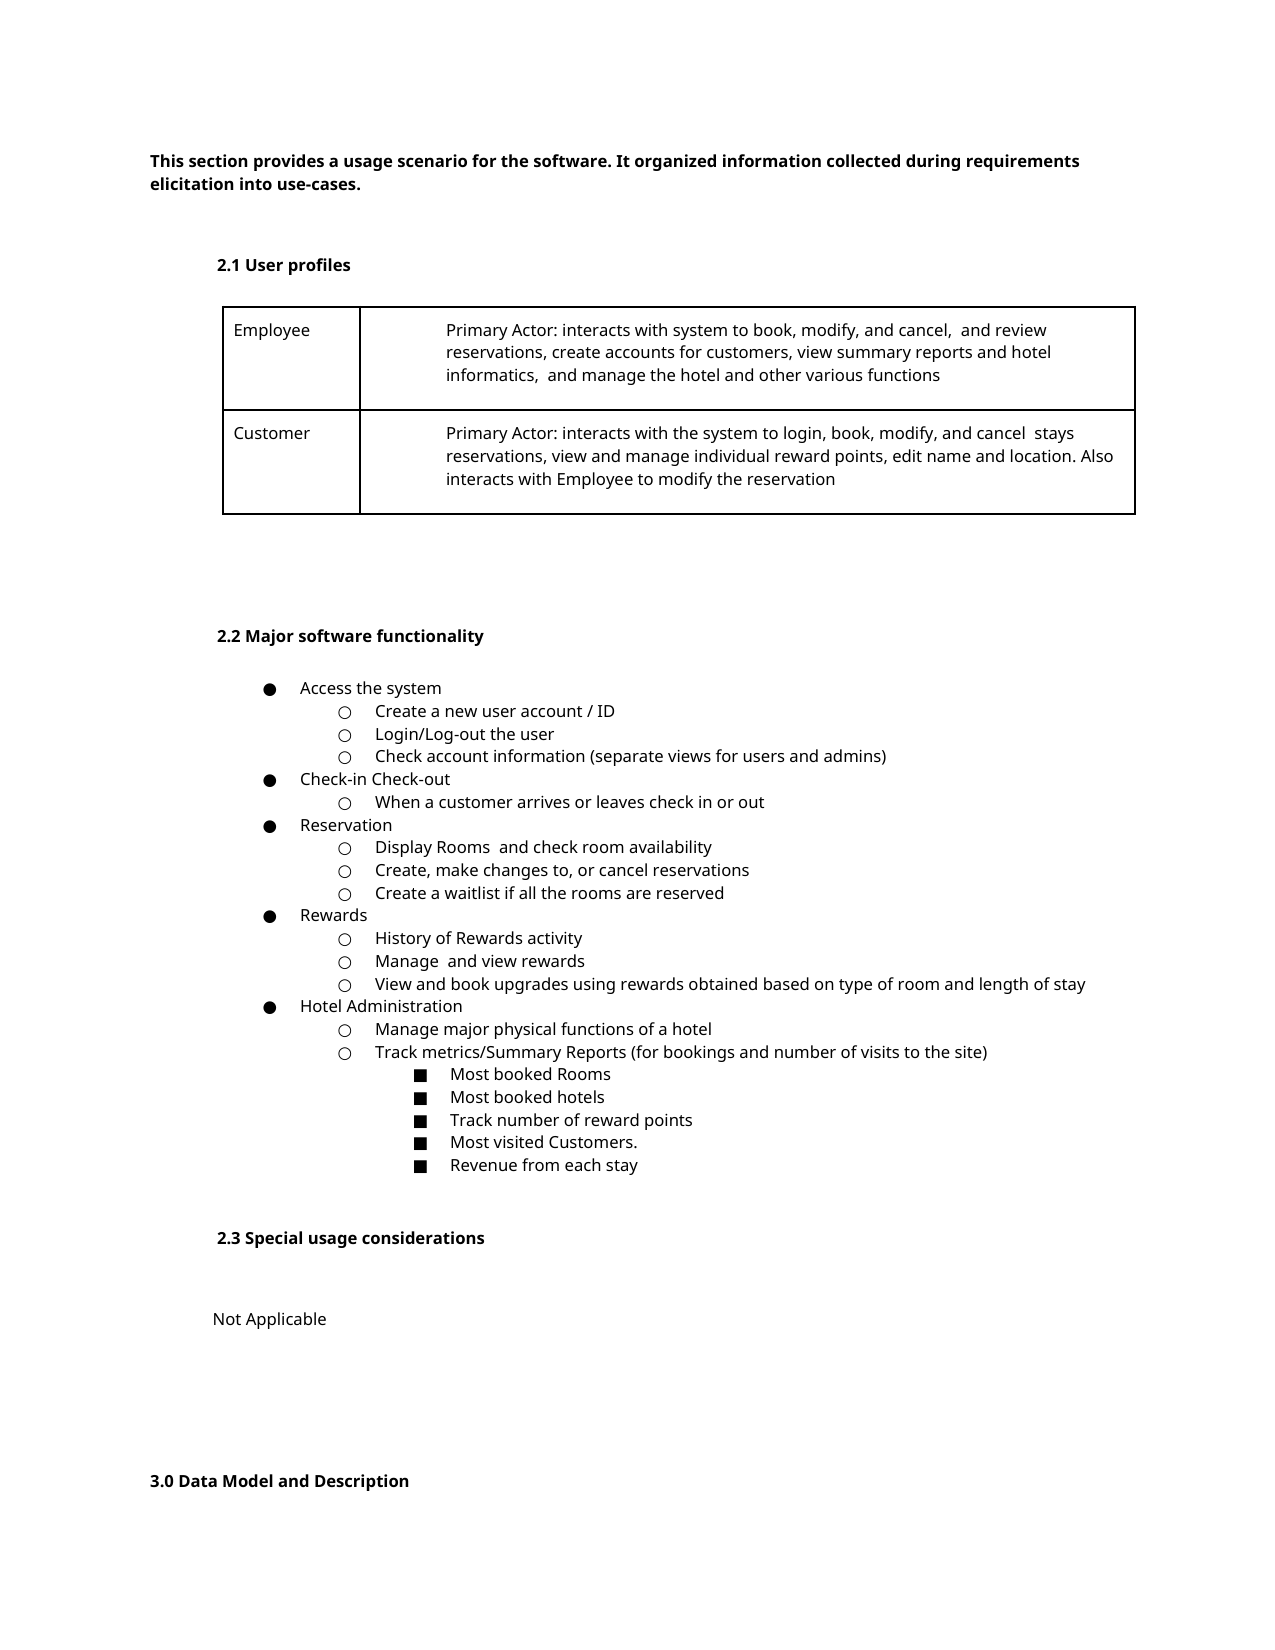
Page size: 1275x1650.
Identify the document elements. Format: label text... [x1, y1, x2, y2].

subtitle This section provides a usage scenario for the software. It organized information collected during requirements elicitation into use-cases. [150, 150, 1125, 195]
subtitle 2.3 Special usage considerations [212, 1226, 1125, 1249]
list Rewards [262, 904, 1125, 927]
list Create a new user account / ID [337, 699, 1125, 722]
table_cell Customer [224, 411, 359, 513]
list Create, make changes to, or cancel reservations [337, 858, 1125, 881]
list Create a waitlist if all the rooms are reserved [337, 881, 1125, 904]
list Hotel Administration [262, 995, 1125, 1017]
subtitle 2.1 User profiles [212, 254, 1125, 276]
list View and book upgrades using rewards obtained based on type of room and length of stay [337, 972, 1125, 995]
subtitle Not Applicable [212, 1307, 1125, 1330]
table_header Employee [224, 308, 359, 409]
list Most booked hotels [412, 1086, 1125, 1108]
list Revenue from each stay [412, 1154, 1125, 1176]
list Check account information (separate views for users and admins) [337, 745, 1125, 768]
list Login/Log-out the user [337, 722, 1125, 745]
list Display Rooms and check room availability [337, 836, 1125, 858]
list Manage and view rewards [337, 949, 1125, 972]
table_header Primary Actor: interacts with system to book, modify, and cancel, and review reservations, create accounts for customers, view summary reports and hotel informatics, and manage the hotel and other various functions [361, 308, 1134, 409]
list Track metrics/Summary Reports (for bookings and number of visits to the site) [337, 1040, 1125, 1063]
list History of Rewards activity [337, 927, 1125, 949]
list When a customer arrives or leaves check in or out [337, 790, 1125, 813]
subtitle 3.0 Data Model and Description [150, 1469, 1125, 1492]
list Reservation [262, 813, 1125, 836]
list Track number of reward points [412, 1108, 1125, 1131]
table_cell Primary Actor: interacts with the system to login, book, modify, and cancel stays reservations, view and manage individual reward points, edit name and location. Also interacts with Employee to modify the reservation [361, 411, 1134, 513]
list Most visited Customers. [412, 1131, 1125, 1154]
list Manage major physical functions of a hotel [337, 1017, 1125, 1040]
list Access the system [262, 677, 1125, 699]
list Check-in Check-out [262, 768, 1125, 790]
list Most booked Rooms [412, 1063, 1125, 1086]
subtitle 2.2 Major software functionality [212, 625, 1125, 648]
